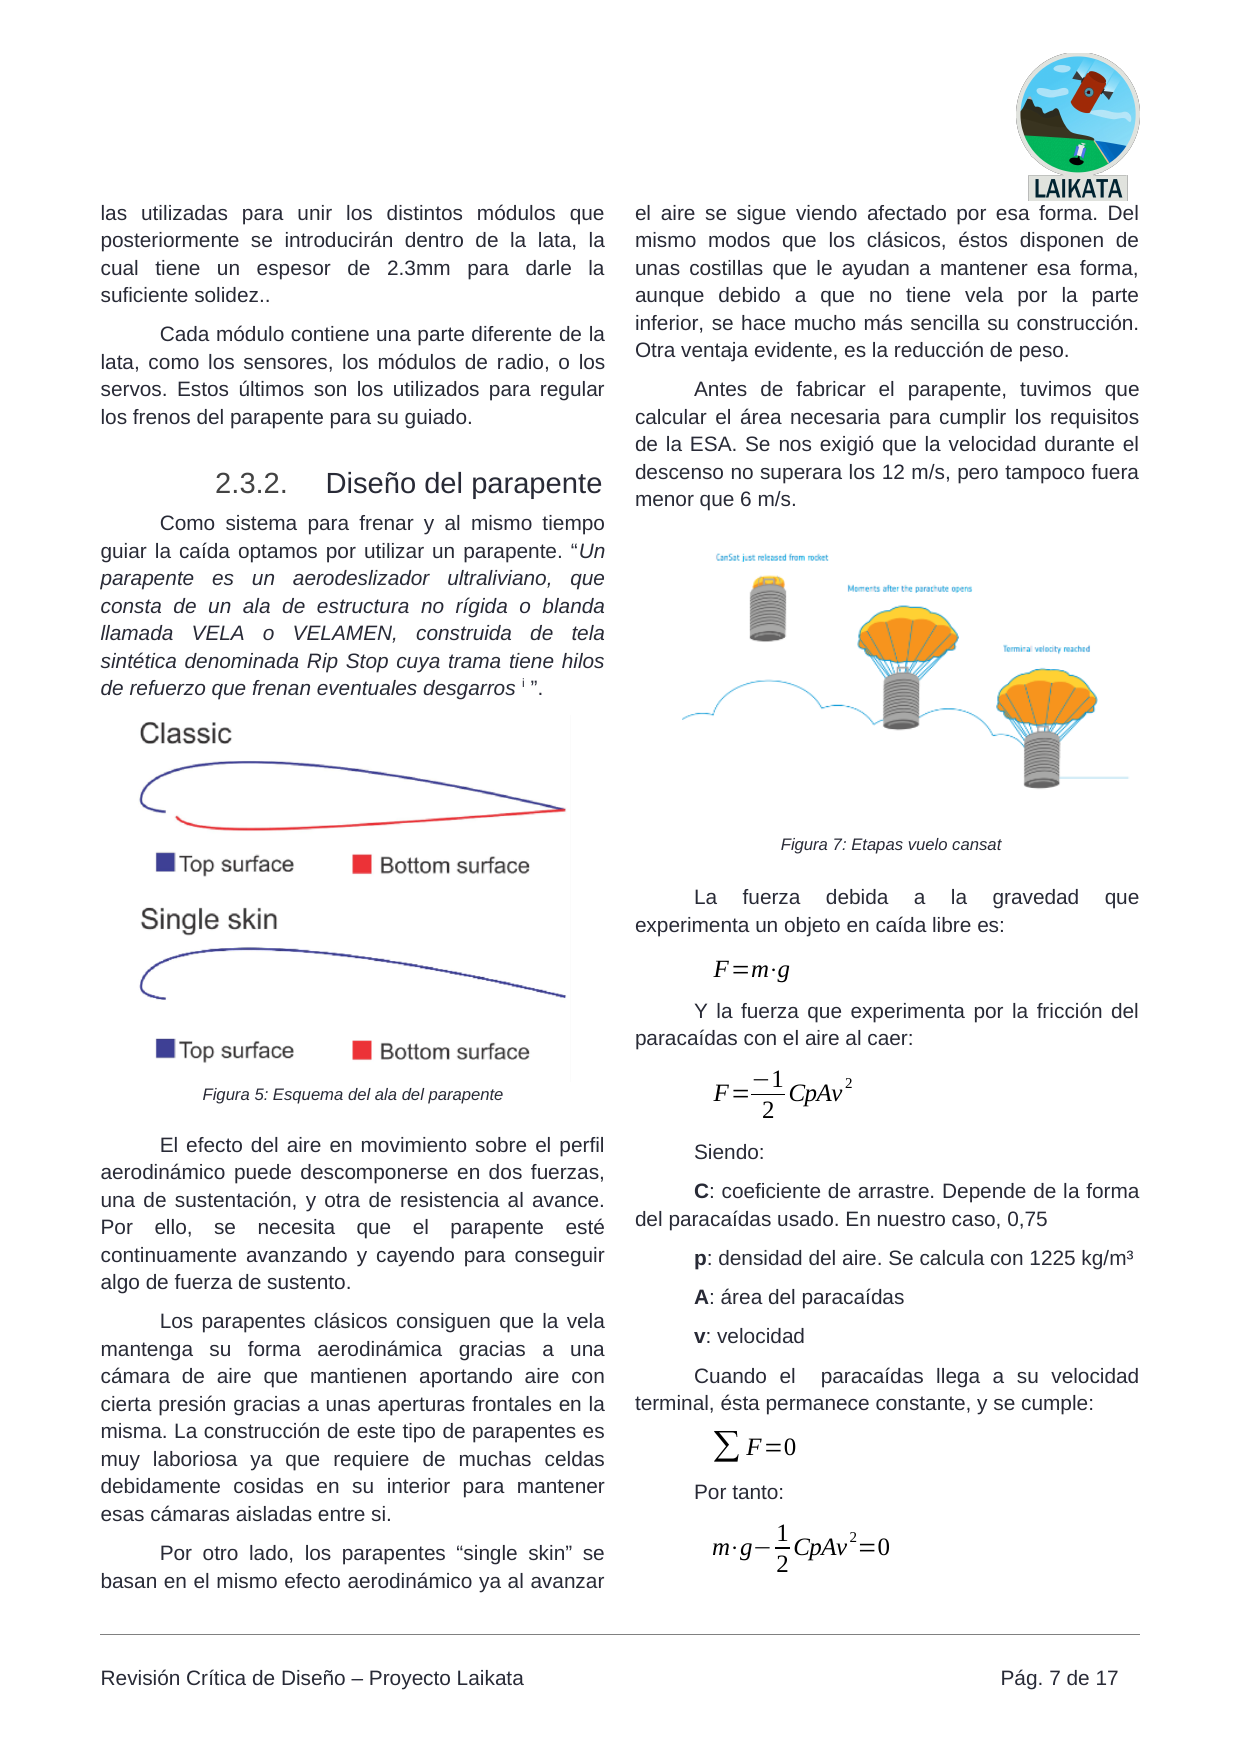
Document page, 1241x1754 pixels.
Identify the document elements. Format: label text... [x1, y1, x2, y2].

text Como sistema para frenar y al mismo tiempo guiar la caída optamos por utilizar un parapente. “Un parapente es un aerodeslizador ultraliviano, que consta de un ala de estructura no rígida o blanda llamada VELA o VELAMEN, construida de tela sintética denominada Rip Stop cuya trama tiene hilos de refuerzo que frenan eventuales desgarros ”. [100, 511, 605, 700]
picture [135, 715, 571, 1082]
text Cada módulo contiene una parte diferente de la lata, como los sensores, los módulos de radio, o los servos. Estos últimos son los utilizados para regular los frenos del parapente para su guiado. [100, 322, 605, 429]
text La fuerza debida a la gravedad que experimenta un objeto en caída libre es: [635, 527, 1140, 936]
text C: coeficiente de arrastre. Depende de la forma del paracaídas usado. En nuestro caso, 0,75 [635, 1179, 1140, 1230]
text Siendo: [635, 1140, 1140, 1164]
text p: densidad del aire. Se calcula con 1225 kg/m³ [635, 1246, 1140, 1270]
text v: velocidad [635, 1324, 1140, 1348]
text Y la fuerza que experimenta por la fricción del paracaídas con el aire al caer: [635, 999, 1140, 1050]
text Por tanto: [635, 1480, 1140, 1504]
text Figura 7: Etapas vuelo cansat [638, 527, 1143, 854]
text Por otro lado, los parapentes “single skin” se basan en el mismo efecto aerodinámico ya al avanzar [100, 1541, 605, 1593]
text El efecto del aire en movimiento sobre el perfil aerodinámico puede descomponerse en dos fuerzas, una de sustentación, y otra de resistencia al avance. Por ello, se necesita que el parapente esté continuamente avanzando y cayendo para conseguir algo de fuerza de sustento. [100, 1104, 605, 1294]
text Antes de fabricar el parapente, tuvimos que calcular el área necesaria para cumplir los requisitos de la ESA. Se nos exigió que la velocidad durante el descenso no superara los 12 m/s, pero tampoco fuera menor que 6 m/s. [635, 377, 1140, 511]
picture [1016, 53, 1140, 201]
picture [648, 539, 1134, 833]
text el aire se sigue viendo afectado por esa forma. Del mismo modos que los clásicos, éstos disponen de unas costillas que le ayudan a mantener esa forma, aunque debido a que no tiene vela por la parte inferior, se hace mucho más sencilla su construcción. Otra ventaja evidente, es la reducción de peso. [635, 201, 1140, 362]
text Figura 5: Esquema del ala del parapente [100, 715, 605, 1104]
text A: área del paracaídas [635, 1285, 1140, 1309]
subtitle Diseño del parapente [288, 466, 605, 499]
text Cuando el paracaídas llega a su velocidad terminal, ésta permanece constante, y se cumple: [635, 1363, 1140, 1415]
text las utilizadas para unir los distintos módulos que posteriormente se introducirán dentro de la lata, la cual tiene un espesor de 2.3mm para darle la suficiente solidez.. [100, 201, 605, 307]
text Los parapentes clásicos consiguen que la vela mantenga su forma aerodinámica gracias a una cámara de aire que mantienen aportando aire con cierta presión gracias a unas aperturas frontales en la misma. La construcción de este tipo de parapentes es muy laboriosa ya que requiere de muchas celdas debidamente cosidas en su interior para mantener esas cámaras aisladas entre si. [100, 1309, 605, 1526]
